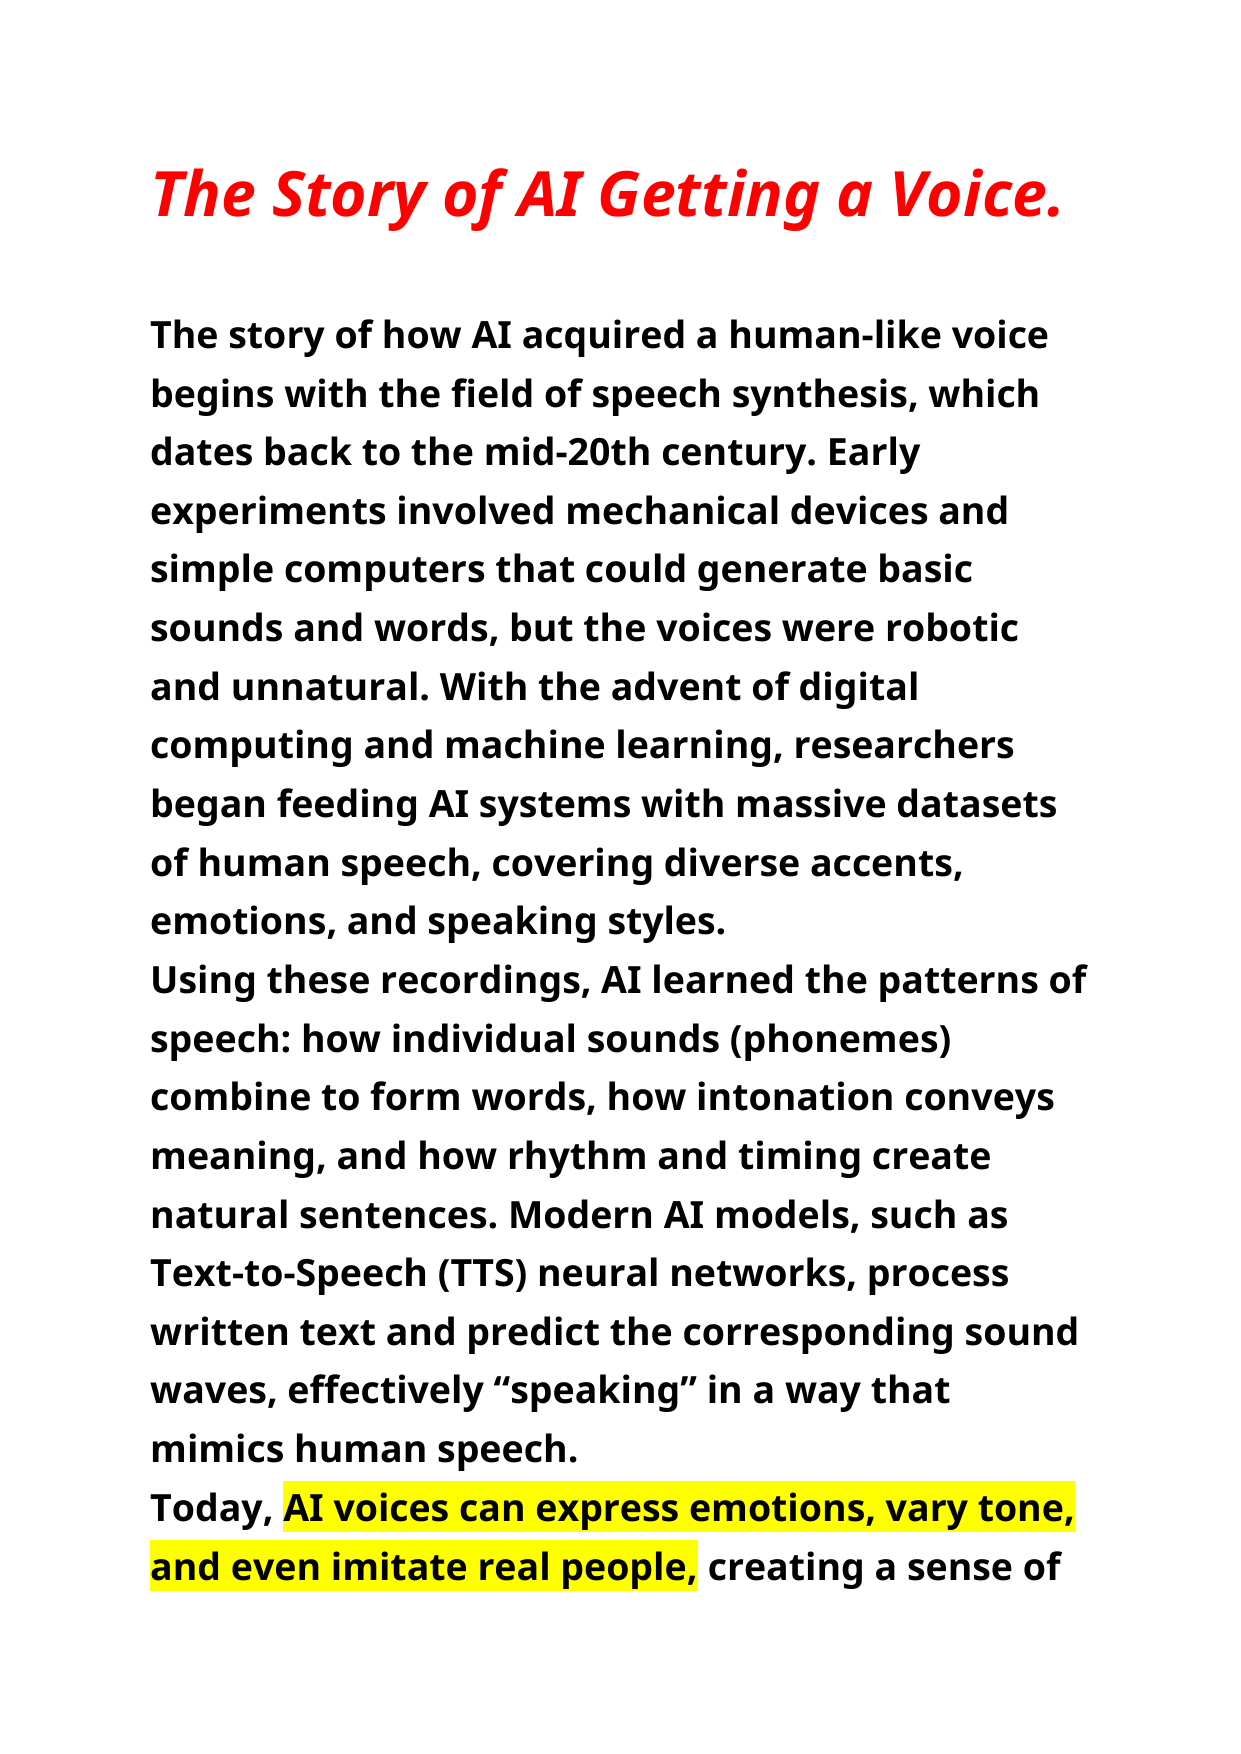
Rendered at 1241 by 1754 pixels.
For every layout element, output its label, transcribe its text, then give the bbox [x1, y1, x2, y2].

text Today, AI voices can express emotions, vary tone, and even imitate real people, creating a sense of [150, 1481, 1090, 1591]
text The story of how AI acquired a human-like voice begins with the field of speech synthesis, which dates back to the mid-20th century. Early experiments involved mechanical devices and simple computers that could generate basic sounds and words, but the voices were robotic and unnatural. With the advent of digital computing and machine learning, researchers began feeding AI systems with massive datasets of human speech, covering diverse accents, emotions, and speaking styles. [150, 308, 1090, 946]
text Using these recordings, AI learned the patterns of speech: how individual sounds (phonemes) combine to form words, how intonation conveys meaning, and how rhythm and timing create natural sentences. Modern AI models, such as Text-to-Speech (TTS) neural networks, process written text and predict the corresponding sound waves, effectively “speaking” in a way that mimics human speech. [150, 953, 1090, 1473]
text The Story of AI Getting a Voice. [150, 150, 1090, 235]
